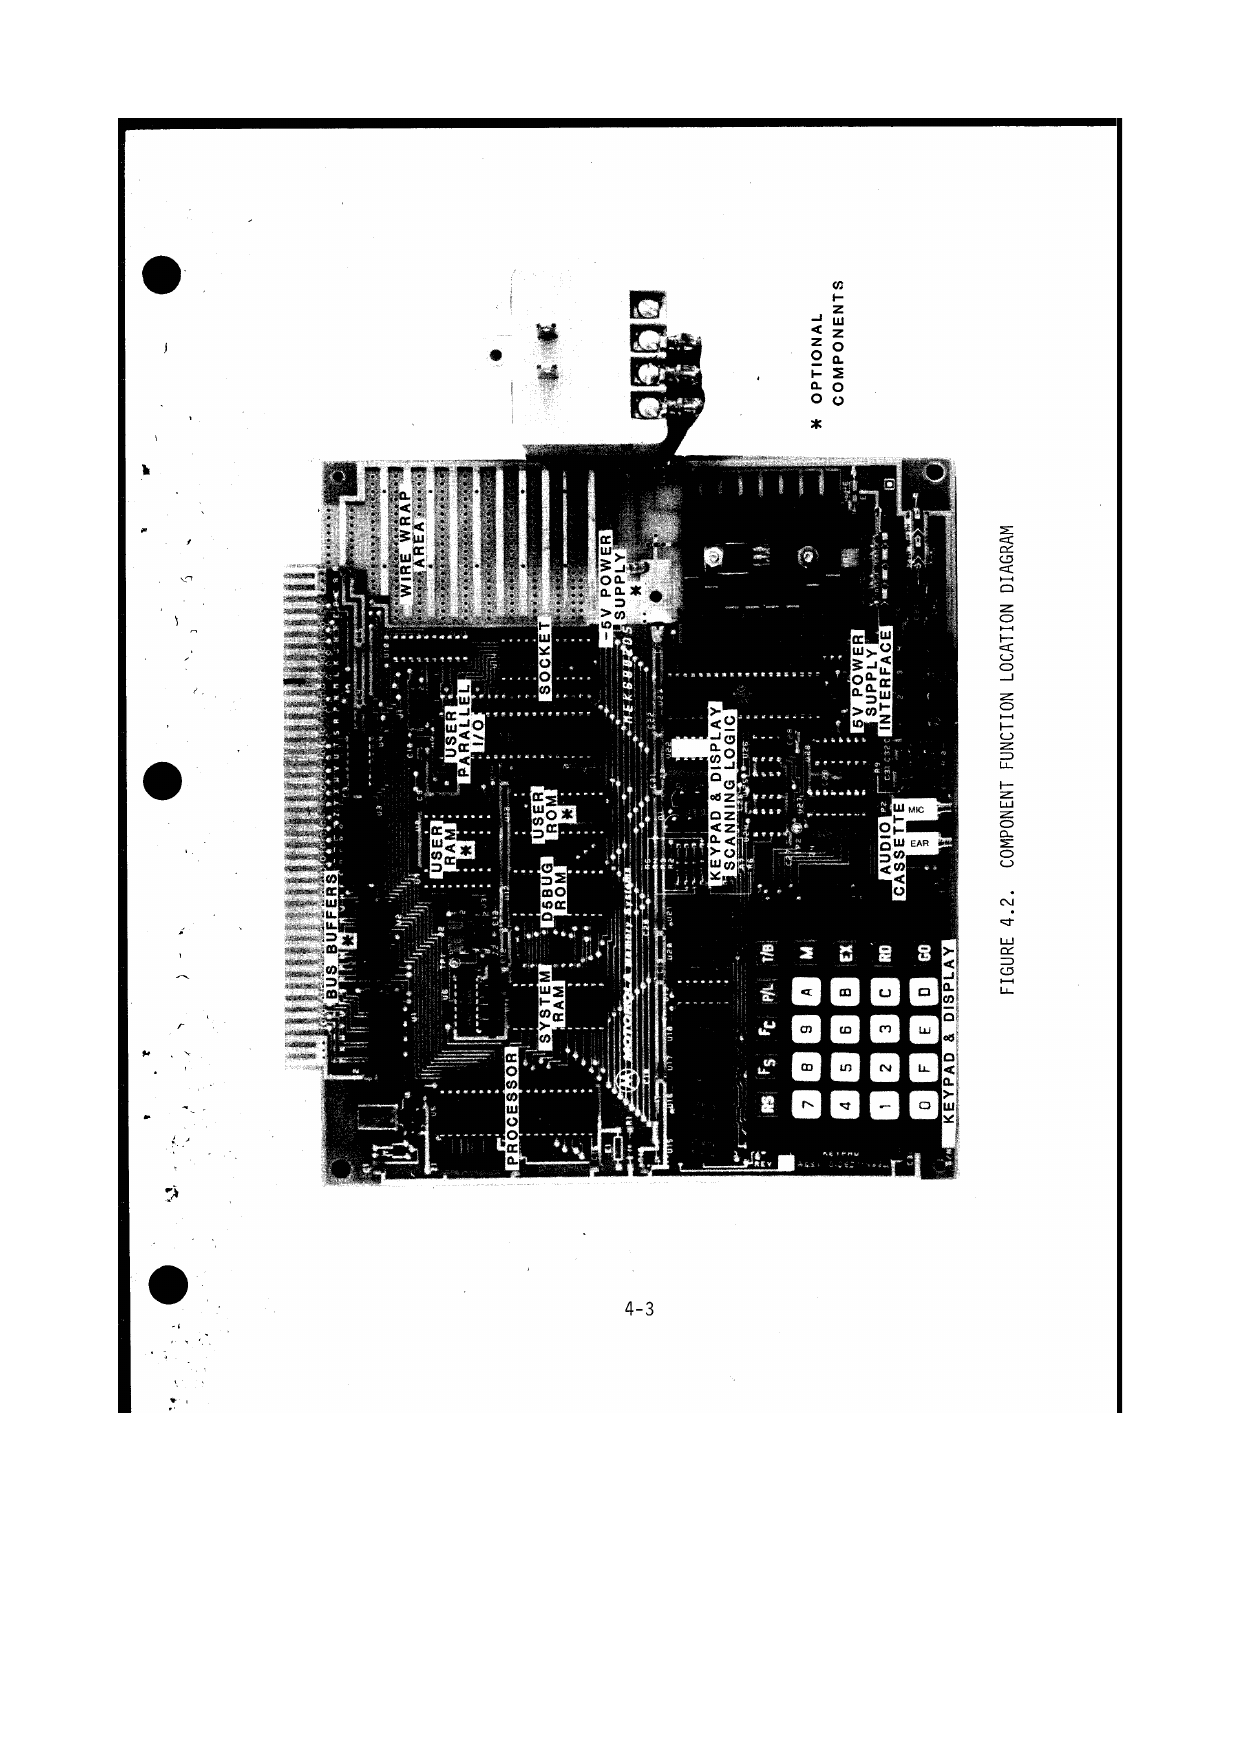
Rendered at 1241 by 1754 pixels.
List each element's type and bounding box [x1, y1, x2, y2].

picture [118, 118, 1123, 1413]
